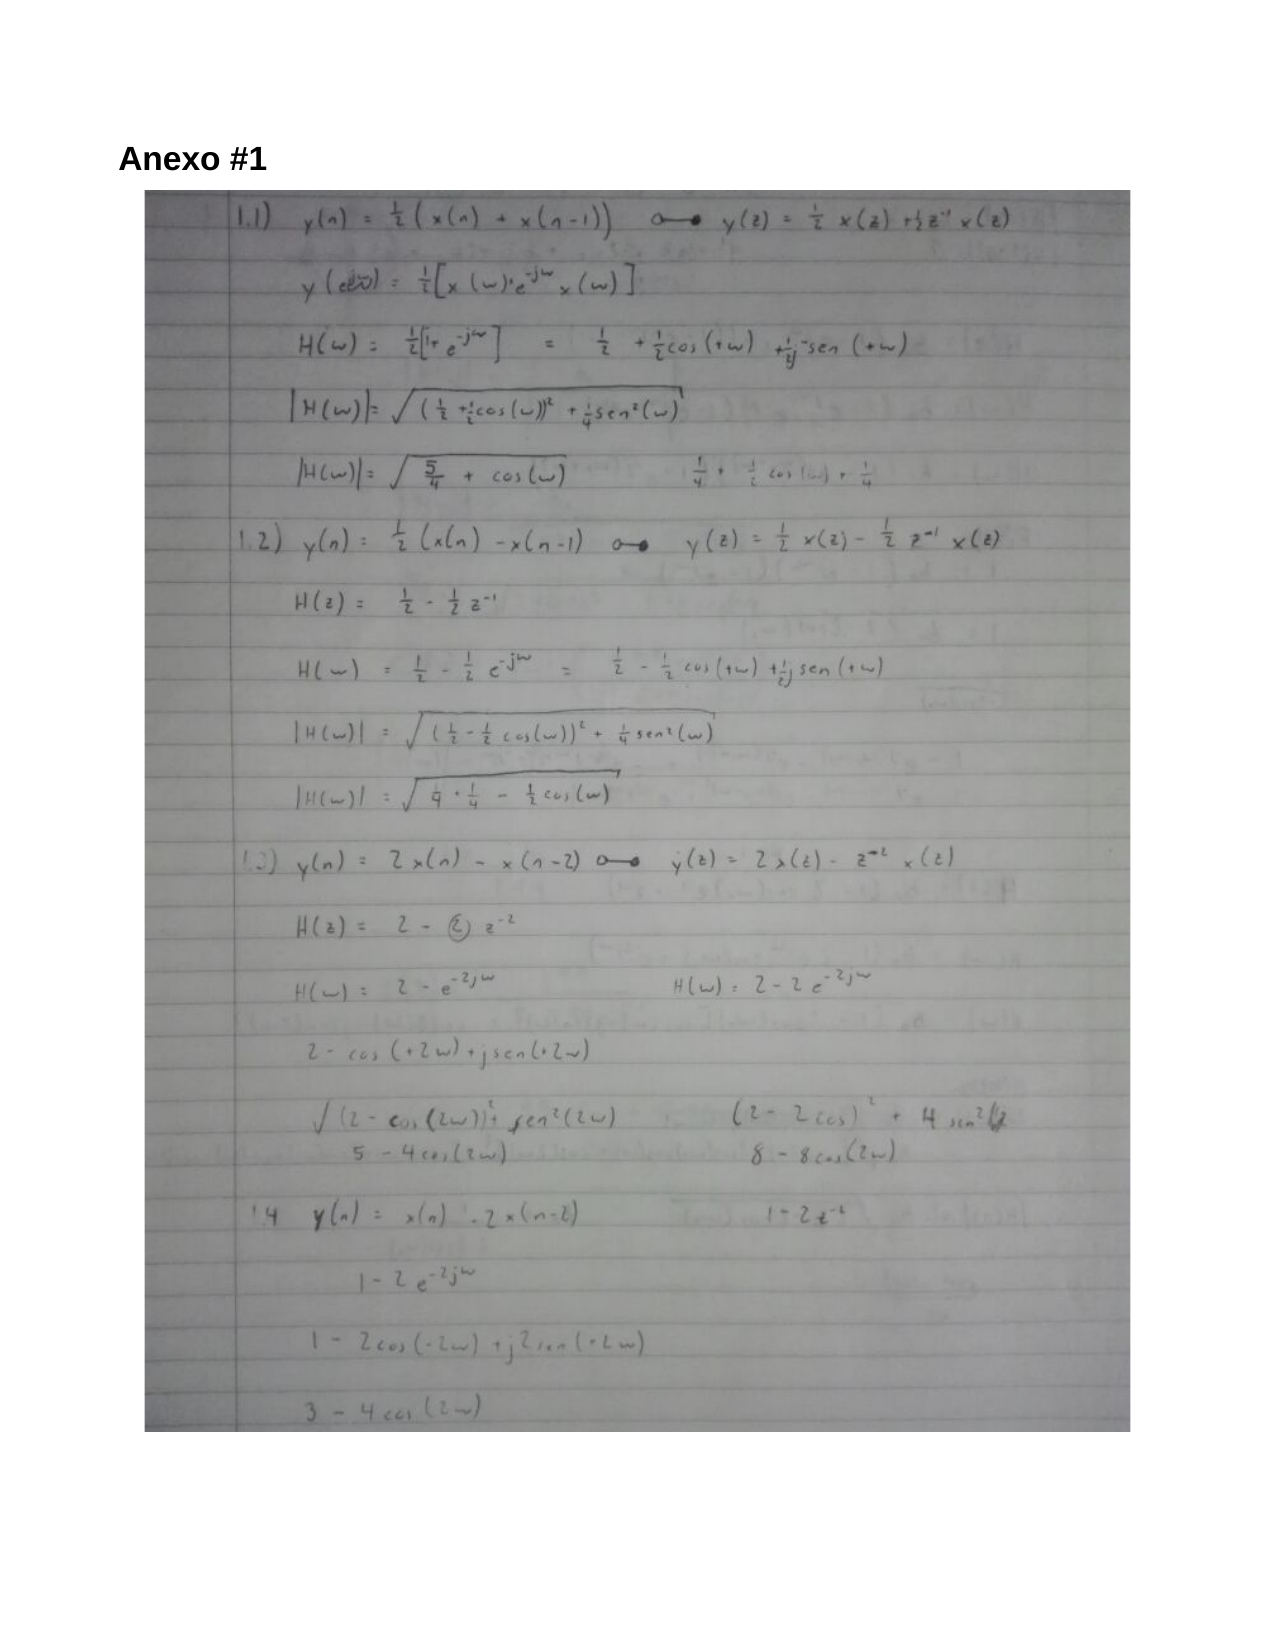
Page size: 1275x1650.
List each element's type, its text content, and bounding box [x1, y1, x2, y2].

subtitle Anexo #1 [118, 139, 1157, 178]
picture [144, 190, 1131, 1432]
